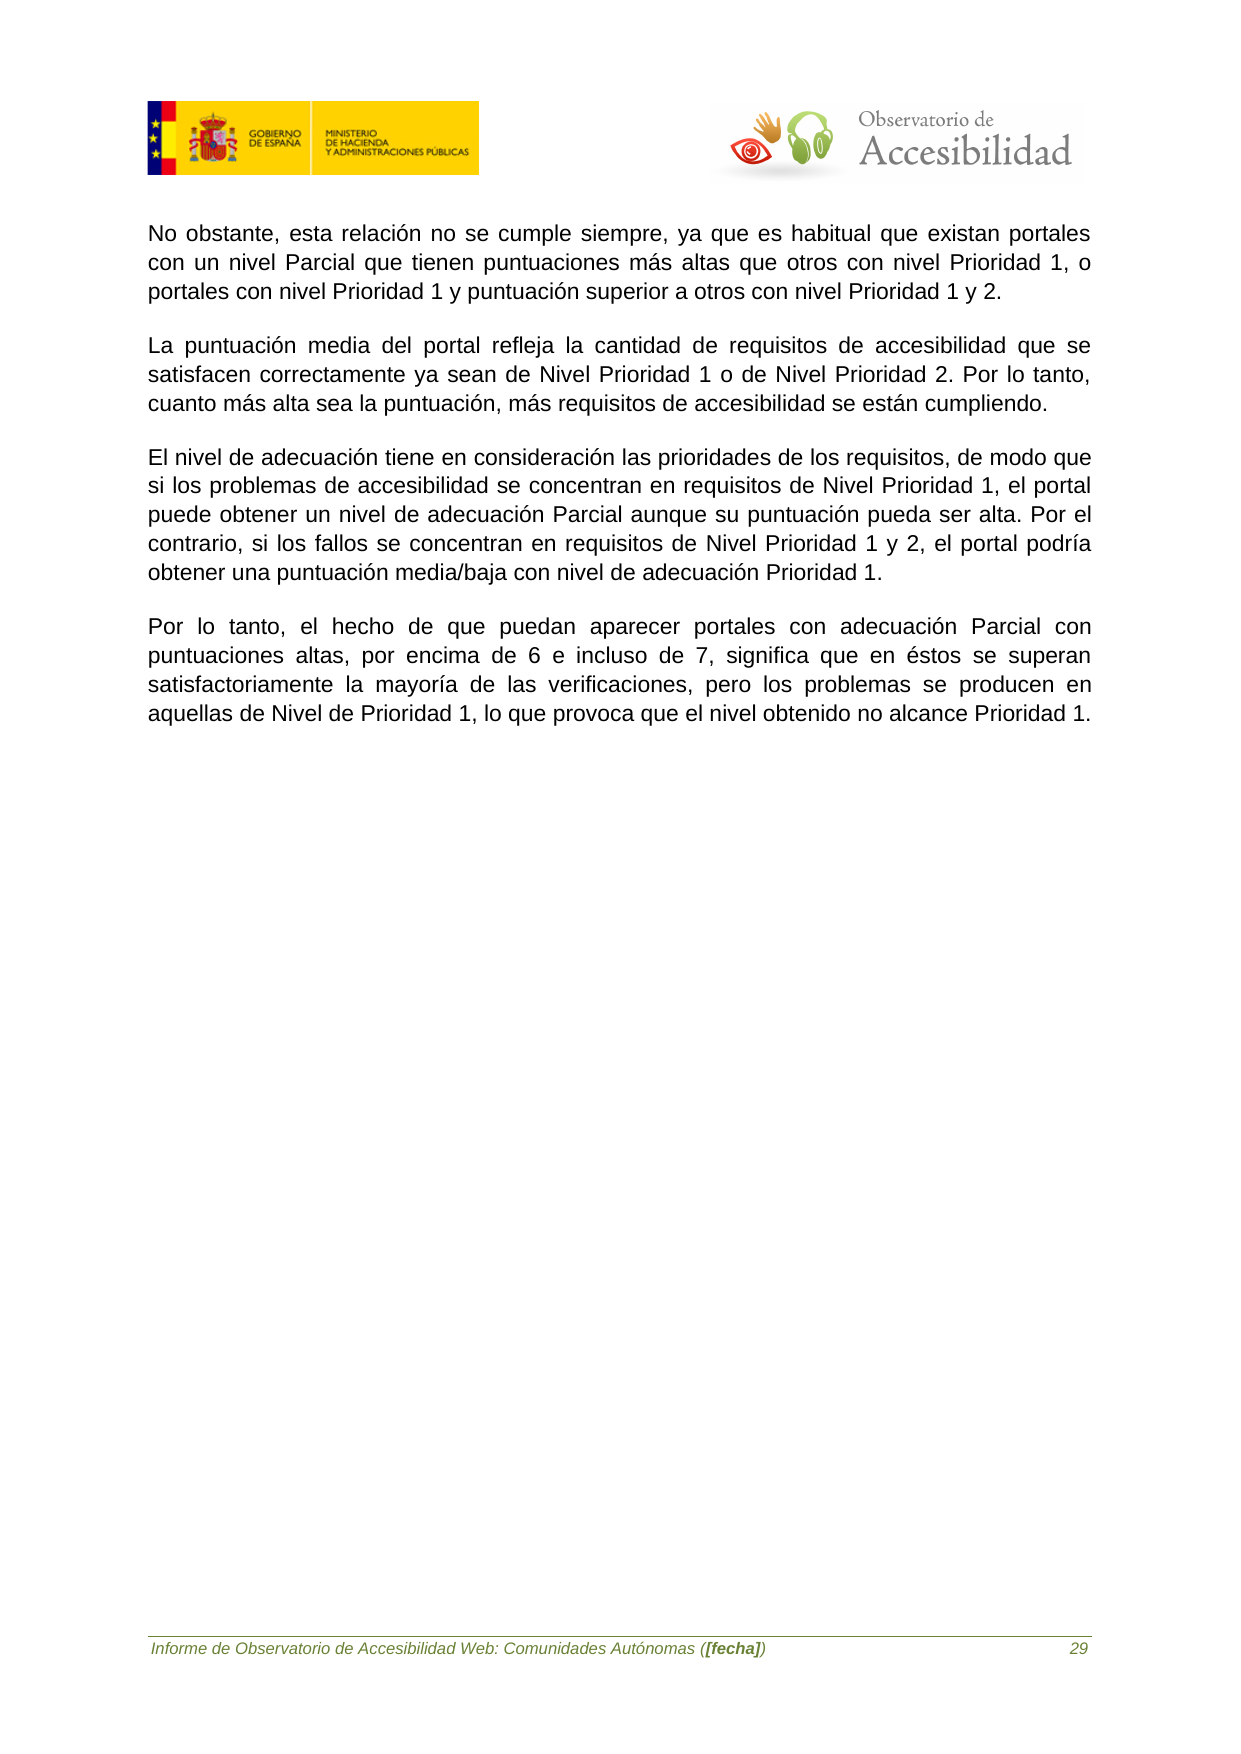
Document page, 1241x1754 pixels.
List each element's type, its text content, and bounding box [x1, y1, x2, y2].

text La puntuación media del portal refleja la cantidad de requisitos de accesibilidad que se satisfacen correctamente ya sean de Nivel Prioridad 1 o de Nivel Prioridad 2. Por lo tanto, cuanto más alta sea la puntuación, más requisitos de accesibilidad se están cumpliendo. [148, 332, 1092, 416]
text No obstante, esta relación no se cumple siempre, ya que es habitual que existan portales con un nivel Parcial que tienen puntuaciones más altas que otros con nivel Prioridad 1, o portales con nivel Prioridad 1 y puntuación superior a otros con nivel Prioridad 1 y 2. [148, 220, 1092, 304]
text El nivel de adecuación tiene en consideración las prioridades de los requisitos, de modo que si los problemas de accesibilidad se concentran en requisitos de Nivel Prioridad 1, el portal puede obtener un nivel de adecuación Parcial aunque su puntuación pueda ser alta. Por el contrario, si los fallos se concentran en requisitos de Nivel Prioridad 1 y 2, el portal podría obtener una puntuación media/baja con nivel de adecuación Prioridad 1. [148, 443, 1092, 586]
text Por lo tanto, el hecho de que puedan aparecer portales con adecuación Parcial con puntuaciones altas, por encima de 6 e incluso de 7, significa que en éstos se superan satisfactoriamente la mayoría de las verificaciones, pero los problemas se producen en aquellas de Nivel de Prioridad 1, lo que provoca que el nivel obtenido no alcance Prioridad 1. [148, 613, 1092, 726]
picture [710, 102, 1086, 185]
picture [147, 101, 479, 175]
